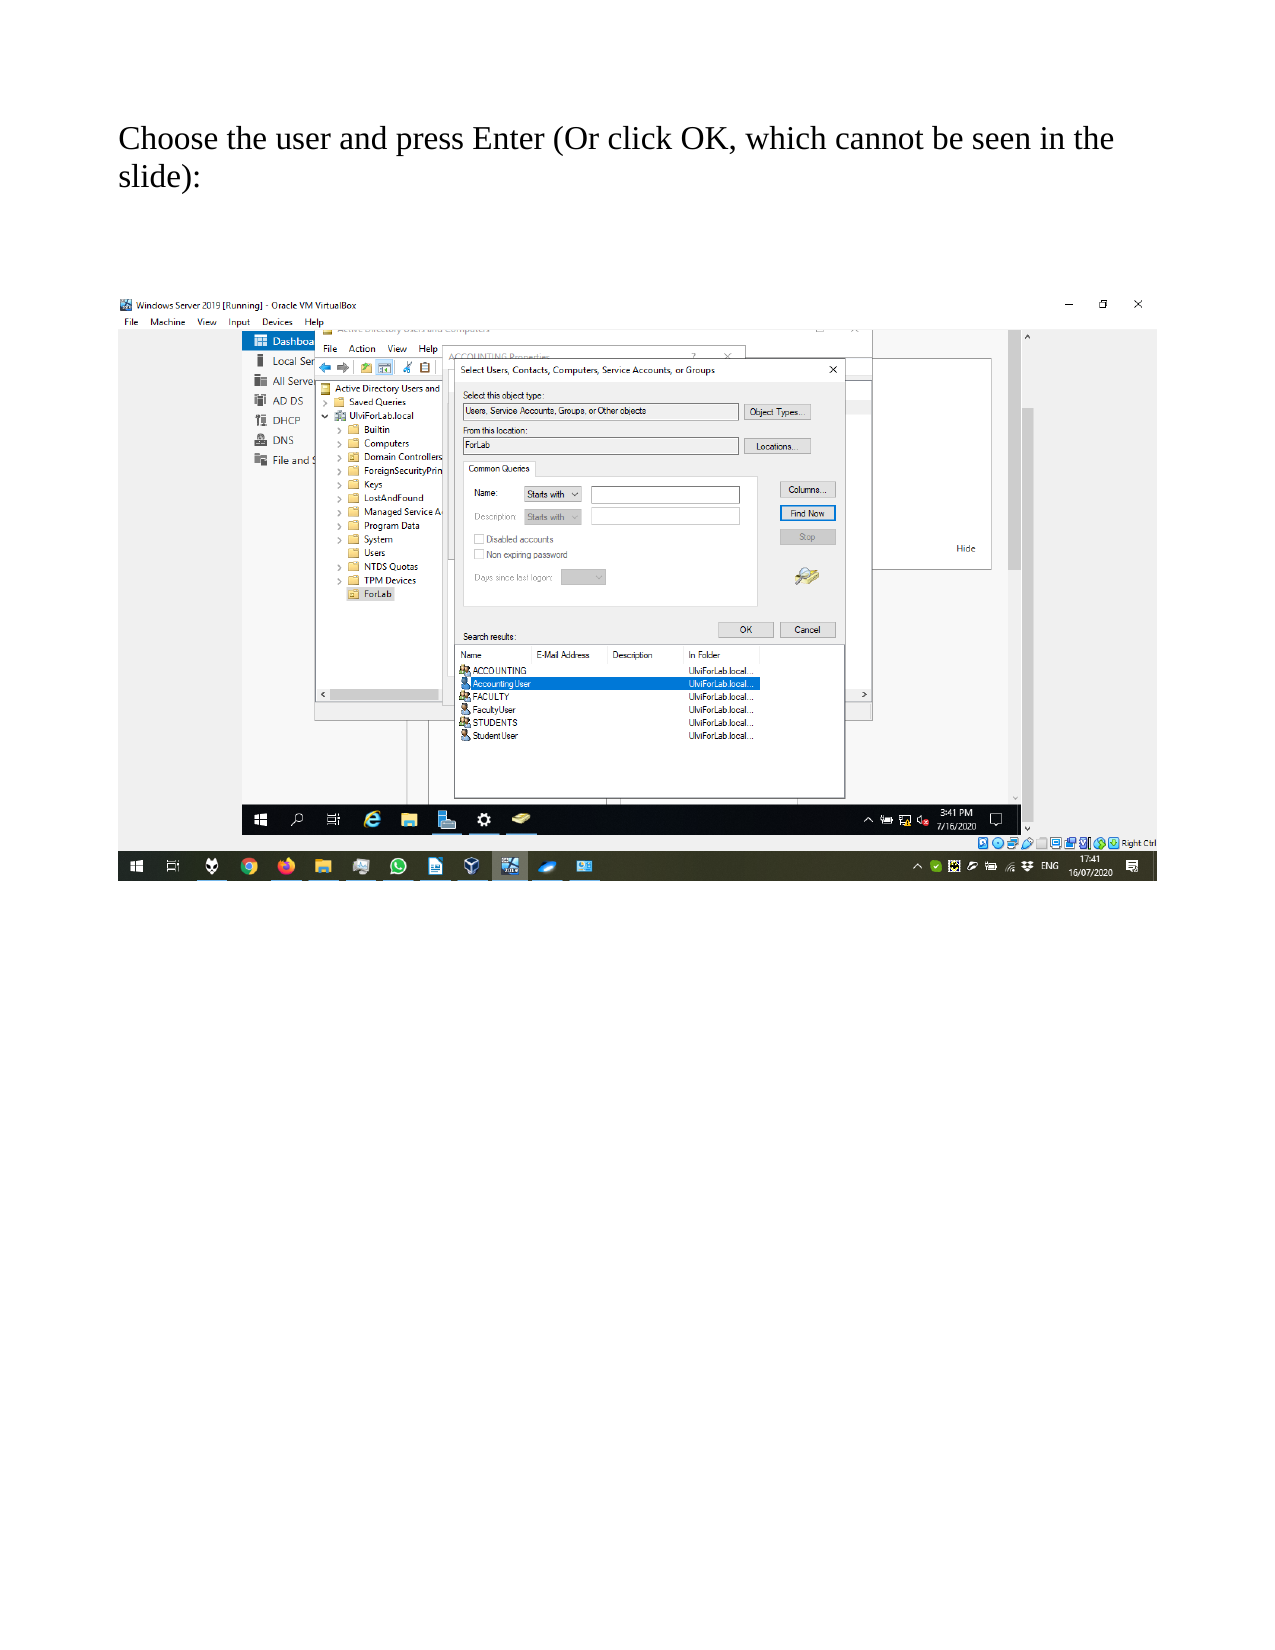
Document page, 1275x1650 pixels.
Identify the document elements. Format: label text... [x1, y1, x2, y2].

picture [118, 297, 1157, 881]
text Choose the user and press Enter (Or click OK, which cannot be seen in the slide): [118, 118, 1157, 195]
